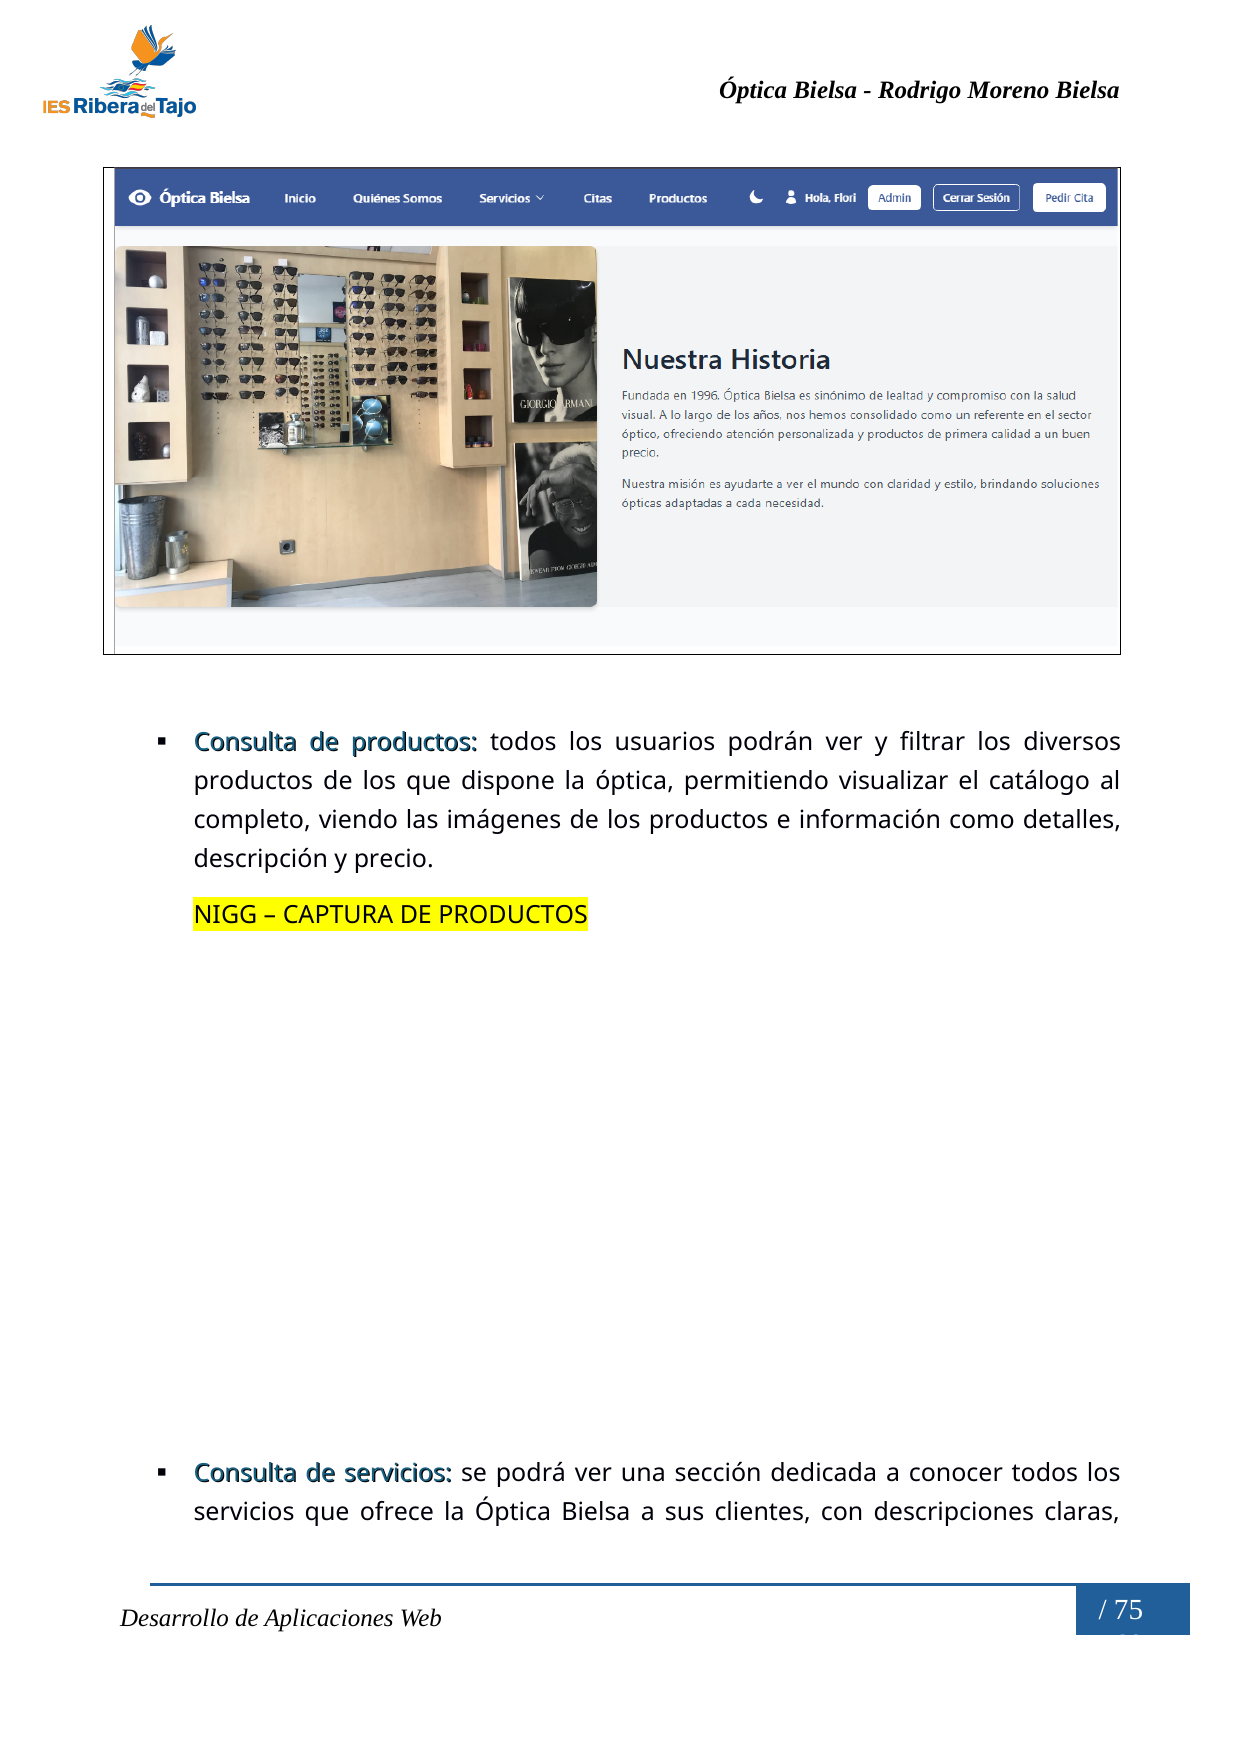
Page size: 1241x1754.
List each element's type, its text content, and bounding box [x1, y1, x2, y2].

list Consulta de servicios: se podrá ver una sección dedicada a conocer todos los servicios que ofrece la Óptica Bielsa a sus clientes, con descripciones claras, [156, 1455, 1122, 1528]
list Consulta de productos: todos los usuarios podrán ver y filtrar los diversos productos de los que dispone la óptica, permitiendo visualizar el catálogo al completo, viendo las imágenes de los productos e información como detalles, descripción y precio. [156, 723, 1122, 875]
table_header [104, 168, 114, 654]
list NIGG – CAPTURA DE PRODUCTOS [193, 897, 1122, 931]
